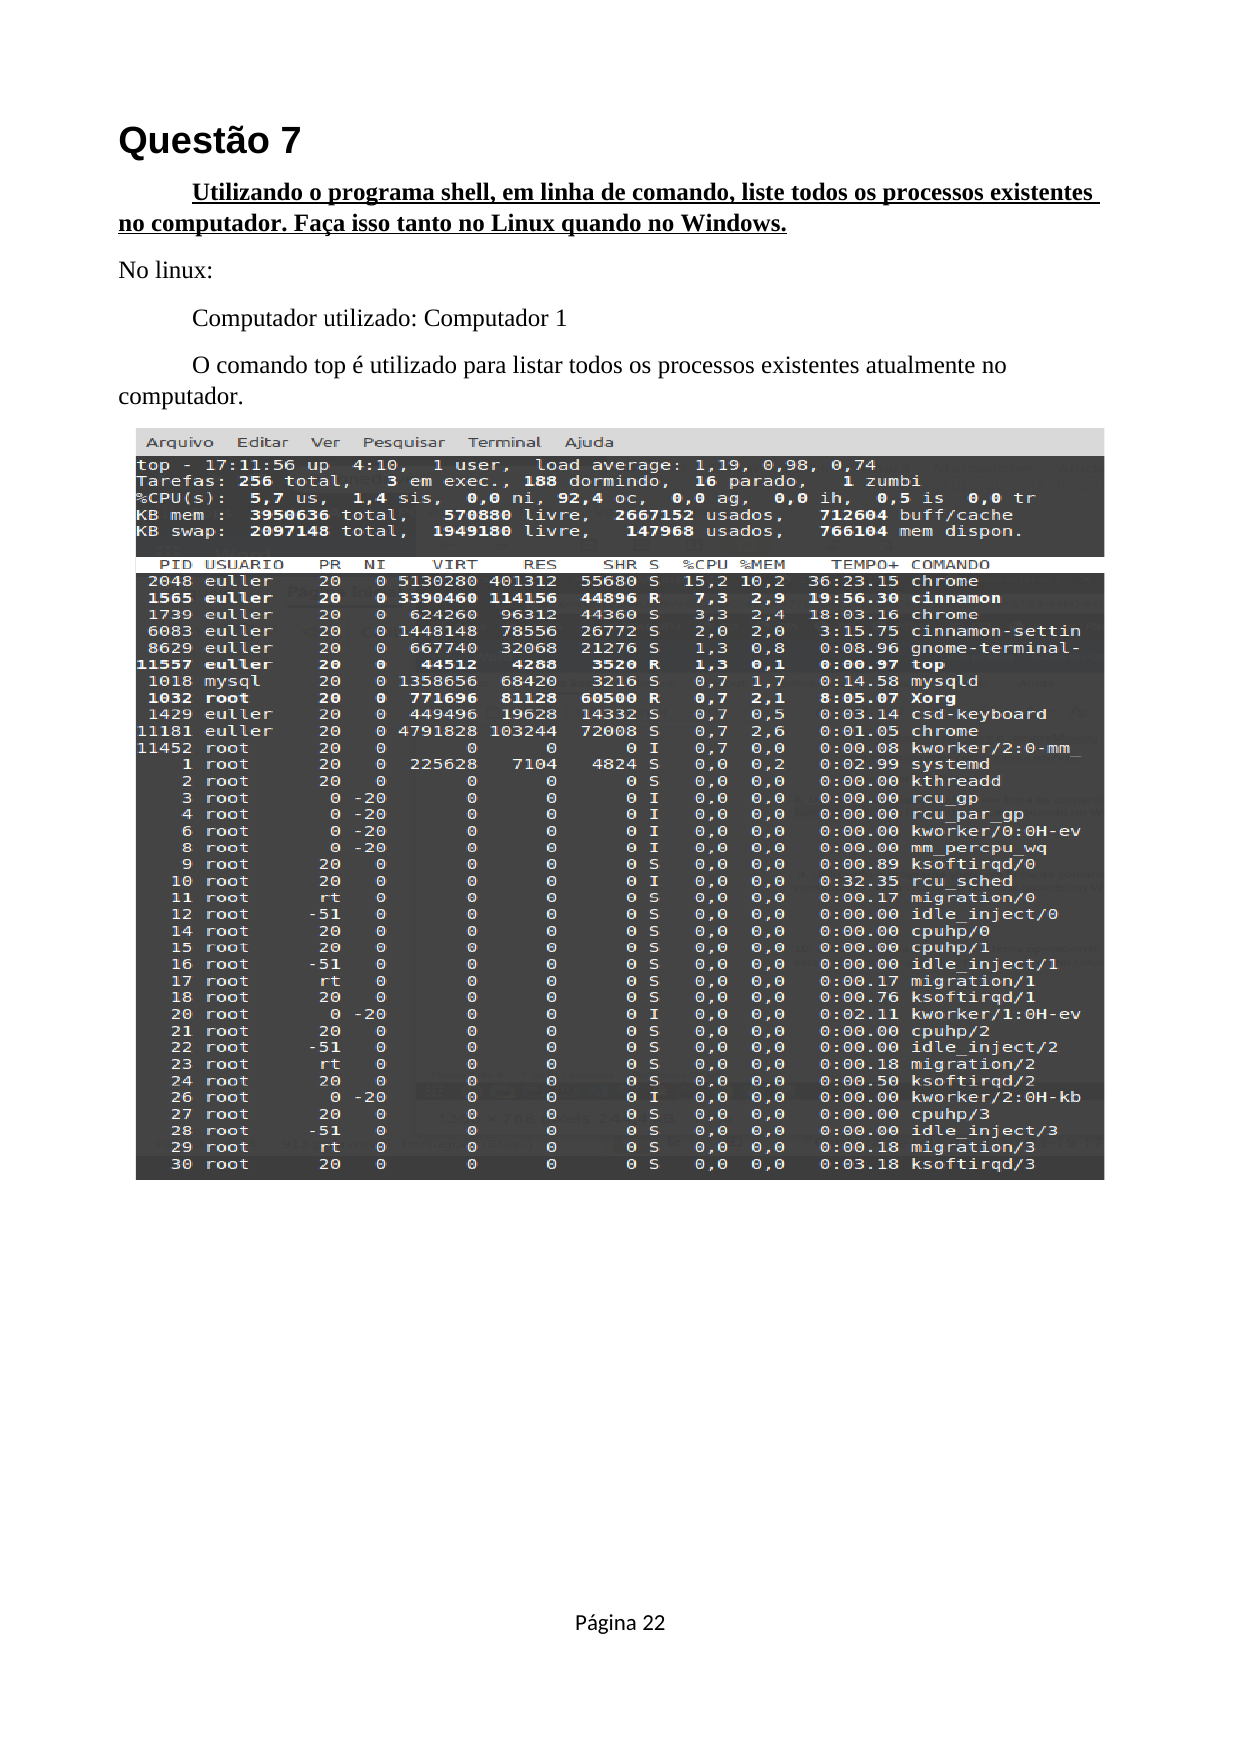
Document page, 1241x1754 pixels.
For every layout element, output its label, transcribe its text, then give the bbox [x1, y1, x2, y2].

text No linux: [118, 255, 1122, 284]
text Utilizando o programa shell, em linha de comando, liste todos os processos existentes no computador. Faça isso tanto no Linux quando no Windows. [118, 177, 1122, 237]
text O comando top é utilizado para listar todos os processos existentes atualmente no computador. [118, 350, 1122, 410]
text Computador utilizado: Computador 1 [118, 303, 1122, 332]
subtitle Questão 7 [118, 118, 1122, 162]
